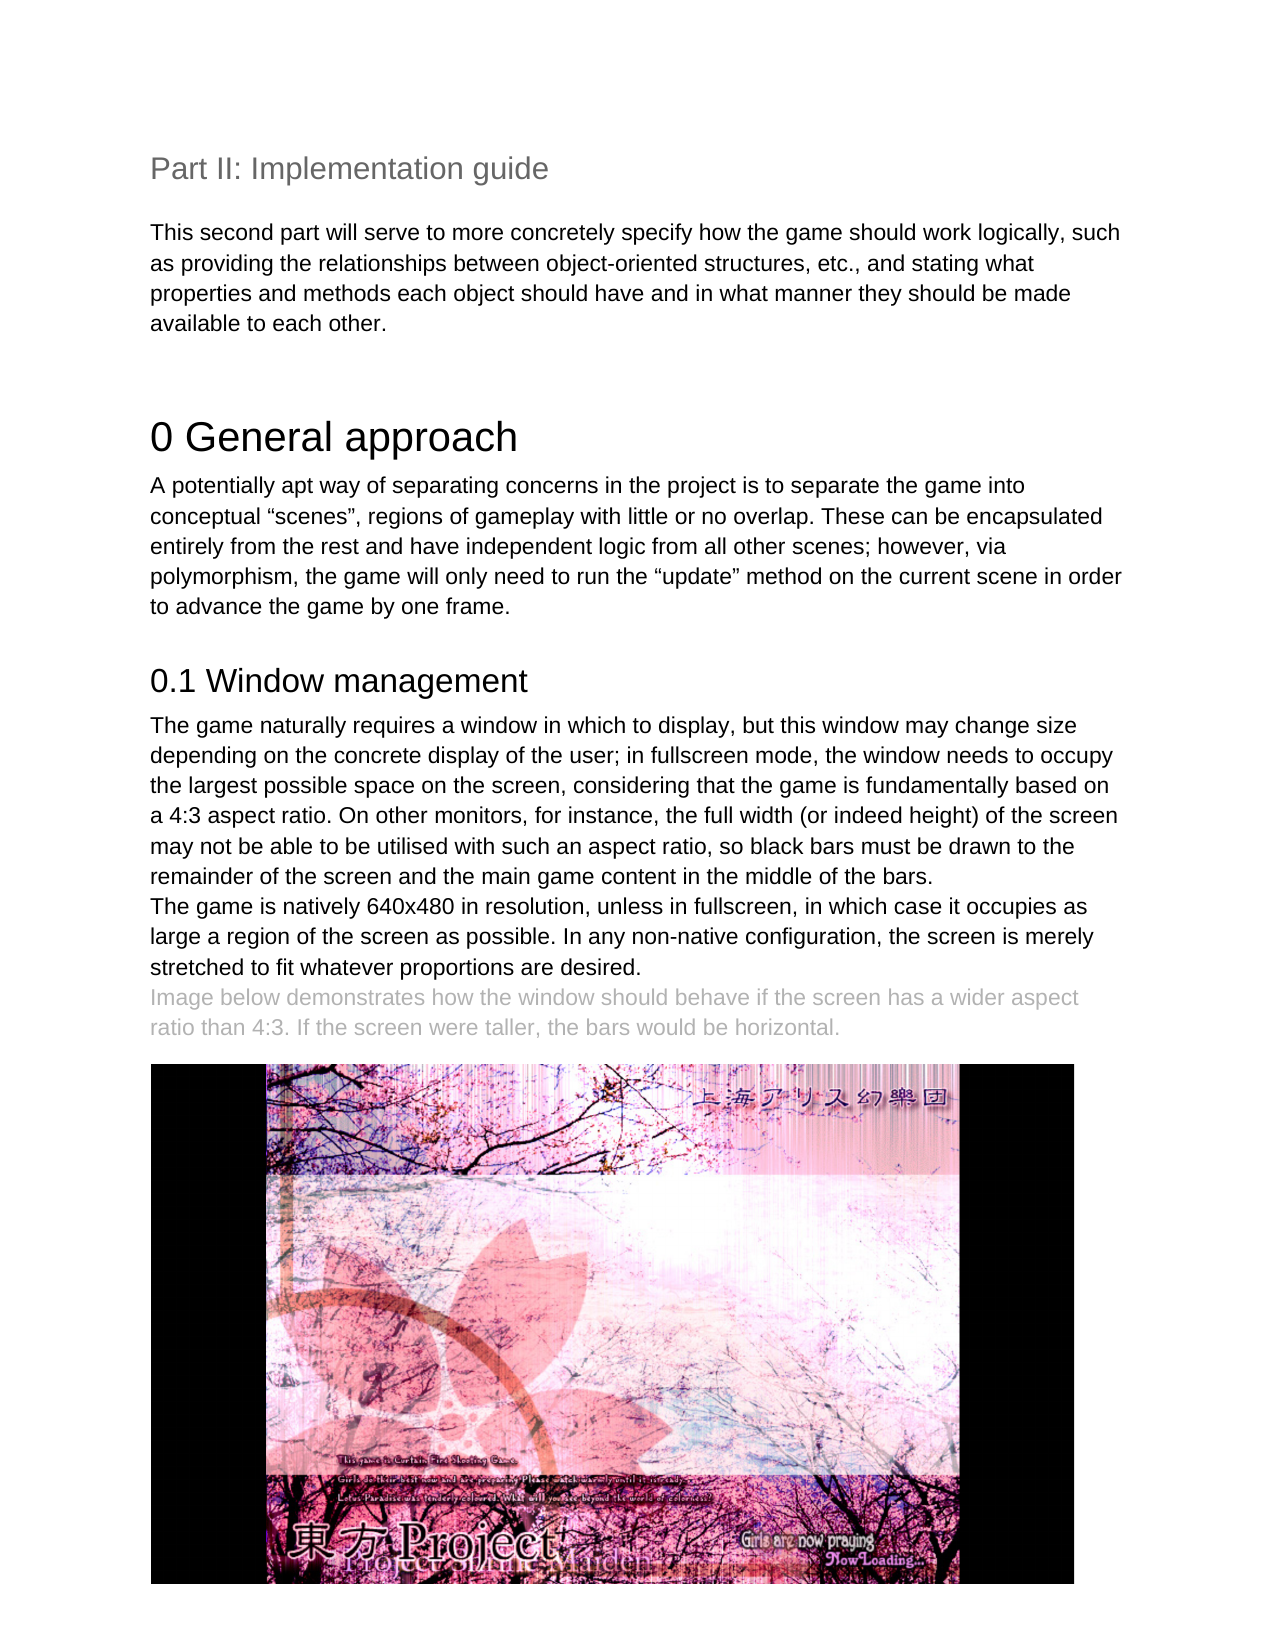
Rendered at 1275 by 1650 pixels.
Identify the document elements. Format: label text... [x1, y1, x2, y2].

picture [151, 1064, 1075, 1584]
text The game naturally requires a window in which to display, but this window may change size depending on the concrete display of the user; in fullscreen mode, the window needs to occupy the largest possible space on the screen, considering that the game is fundamentally based on a 4:3 aspect ratio. On other monitors, for instance, the full width (or indeed height) of the screen may not be able to be utilised with such an aspect ratio, so black bars must be drawn to the remainder of the screen and the main game content in the middle of the bars. [150, 712, 1125, 889]
subtitle Part II: Implementation guide [150, 150, 1125, 186]
text A potentially apt way of separating concerns in the project is to separate the game into conceptual “scenes”, regions of gameplay with little or no overlap. These can be encapsulated entirely from the rest and have independent logic from all other scenes; however, via polymorphism, the game will only need to run the “update” method on the current scene in order to advance the game by one frame. [150, 472, 1125, 619]
text Image below demonstrates how the window should behave if the screen has a wider aspect ratio than 4:3. If the screen were taller, the bars would be horizontal. [150, 984, 1125, 1040]
subtitle 0.1 Window management [150, 661, 1125, 699]
subtitle 0 General approach [150, 412, 1125, 460]
text The game is natively 640x480 in resolution, unless in fullscreen, in which case it occupies as large a region of the screen as possible. In any non-native configuration, the screen is merely stretched to fit whatever proportions are desired. [150, 893, 1125, 980]
text This second part will serve to more concretely specify how the game should work logically, such as providing the relationships between object-oriented structures, etc., and stating what properties and methods each object should have and in what manner they should be made available to each other. [150, 219, 1125, 336]
